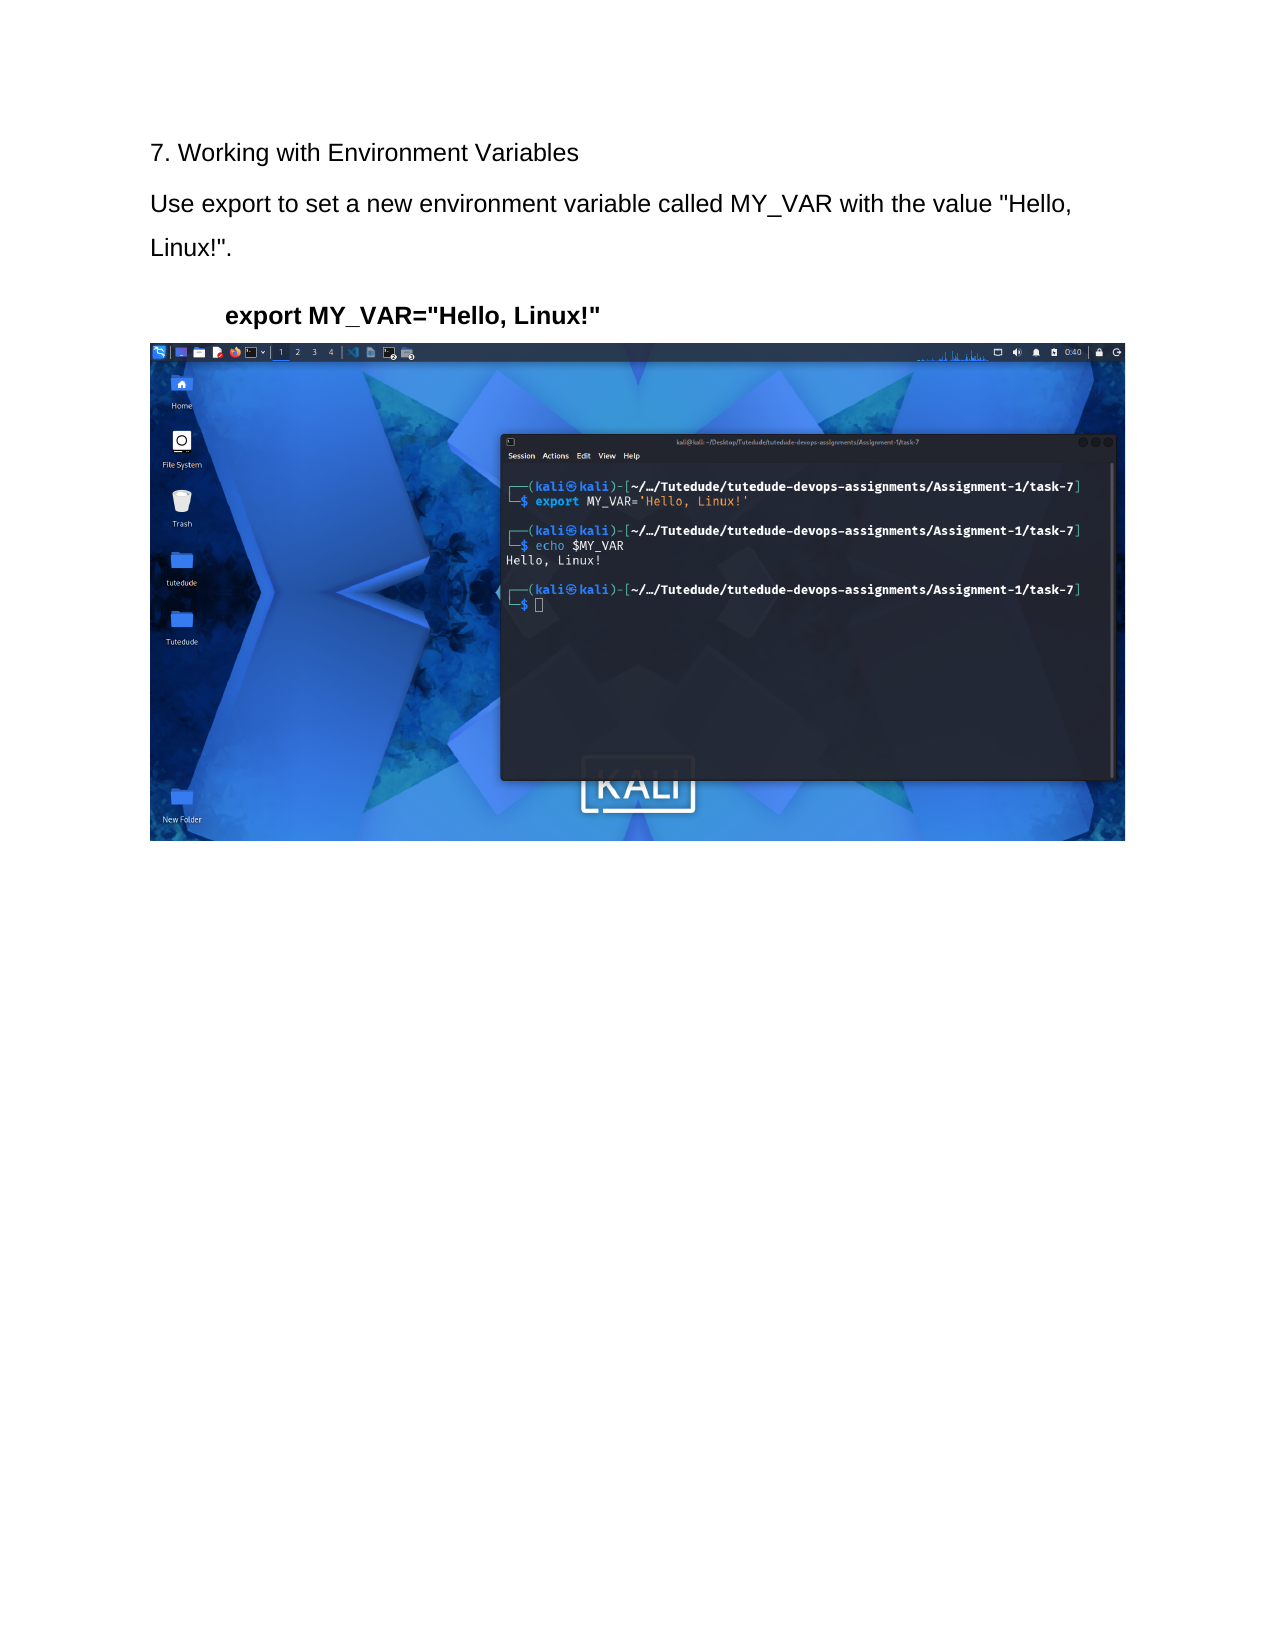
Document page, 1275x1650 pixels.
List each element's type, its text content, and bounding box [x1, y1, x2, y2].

picture [150, 343, 1125, 841]
text 7. Working with Environment Variables [150, 150, 265, 164]
text export MY_VAR="Hello, Linux!" [150, 301, 1125, 329]
text 7. Working with Environment Variables [267, 150, 1125, 164]
text Use export to set a new environment variable called MY_VAR with the value "Hello, Linux!". [150, 189, 1125, 261]
